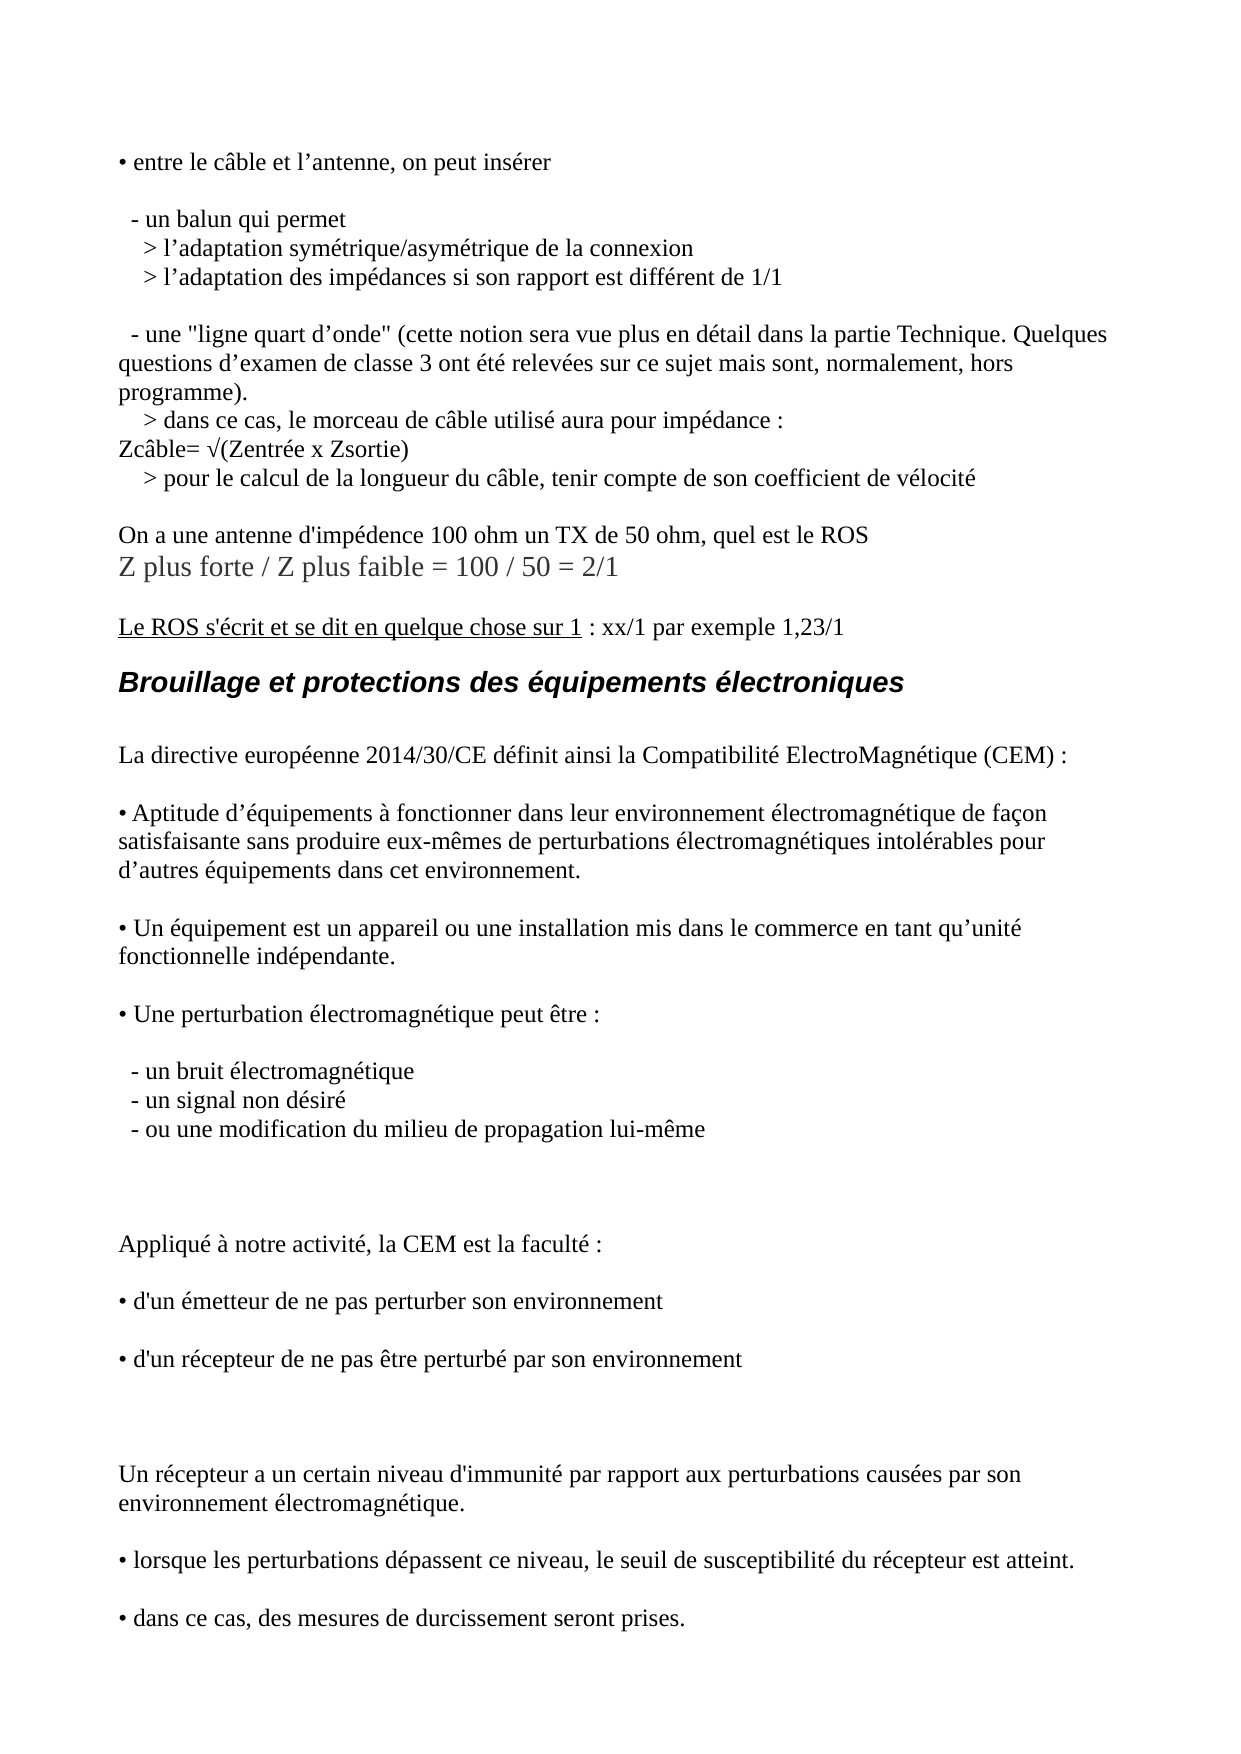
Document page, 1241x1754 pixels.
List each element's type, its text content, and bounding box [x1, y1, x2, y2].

text Appliqué à notre activité, la CEM est la faculté : [118, 1229, 1122, 1258]
text > l’adaptation des impédances si son rapport est différent de 1/1 [118, 262, 1122, 291]
text > dans ce cas, le morceau de câble utilisé aura pour impédance : [118, 406, 1122, 434]
text - une "ligne quart d’onde" (cette notion sera vue plus en détail dans la partie Technique. Quelques questions d’examen de classe 3 ont été relevées sur ce sujet mais sont, normalement, hors programme). [118, 319, 1122, 406]
text • dans ce cas, des mesures de durcissement seront prises. [118, 1603, 1122, 1631]
text - ou une modification du milieu de propagation lui-même [118, 1114, 1122, 1143]
text • Une perturbation électromagnétique peut être : [118, 999, 1122, 1028]
text • Un équipement est un appareil ou une installation mis dans le commerce en tant qu’unité fonctionnelle indépendante. [118, 913, 1122, 970]
text • entre le câble et l’antenne, on peut insérer [118, 147, 1122, 176]
text On a une antenne d'impédence 100 ohm un TX de 50 ohm, quel est le ROS [118, 521, 1122, 549]
text • d'un émetteur de ne pas perturber son environnement [118, 1286, 1122, 1315]
text • Aptitude d’équipements à fonctionner dans leur environnement électromagnétique de façon satisfaisante sans produire eux-mêmes de perturbations électromagnétiques intolérables pour d’autres équipements dans cet environnement. [118, 798, 1122, 884]
text - un balun qui permet [118, 204, 1122, 233]
subtitle Brouillage et protections des équipements électroniques [118, 665, 1122, 699]
text > l’adaptation symétrique/asymétrique de la connexion [118, 233, 1122, 262]
text Z plus forte / Z plus faible = 100 / 50 = 2/1 [118, 549, 1122, 583]
text - un signal non désiré [118, 1085, 1122, 1114]
text > pour le calcul de la longueur du câble, tenir compte de son coefficient de vélocité [118, 463, 1122, 492]
text La directive européenne 2014/30/CE définit ainsi la Compatibilité ElectroMagnétique (CEM) : [118, 740, 1122, 769]
text • d'un récepteur de ne pas être perturbé par son environnement [118, 1344, 1122, 1373]
text Zcâble= √(Zentrée x Zsortie) [118, 434, 1122, 463]
text Le ROS s'écrit et se dit en quelque chose sur 1 : xx/1 par exemple 1,23/1 [118, 612, 1122, 640]
text • lorsque les perturbations dépassent ce niveau, le seuil de susceptibilité du récepteur est atteint. [118, 1545, 1122, 1574]
text - un bruit électromagnétique [118, 1056, 1122, 1085]
text Un récepteur a un certain niveau d'immunité par rapport aux perturbations causées par son environnement électromagnétique. [118, 1459, 1122, 1516]
